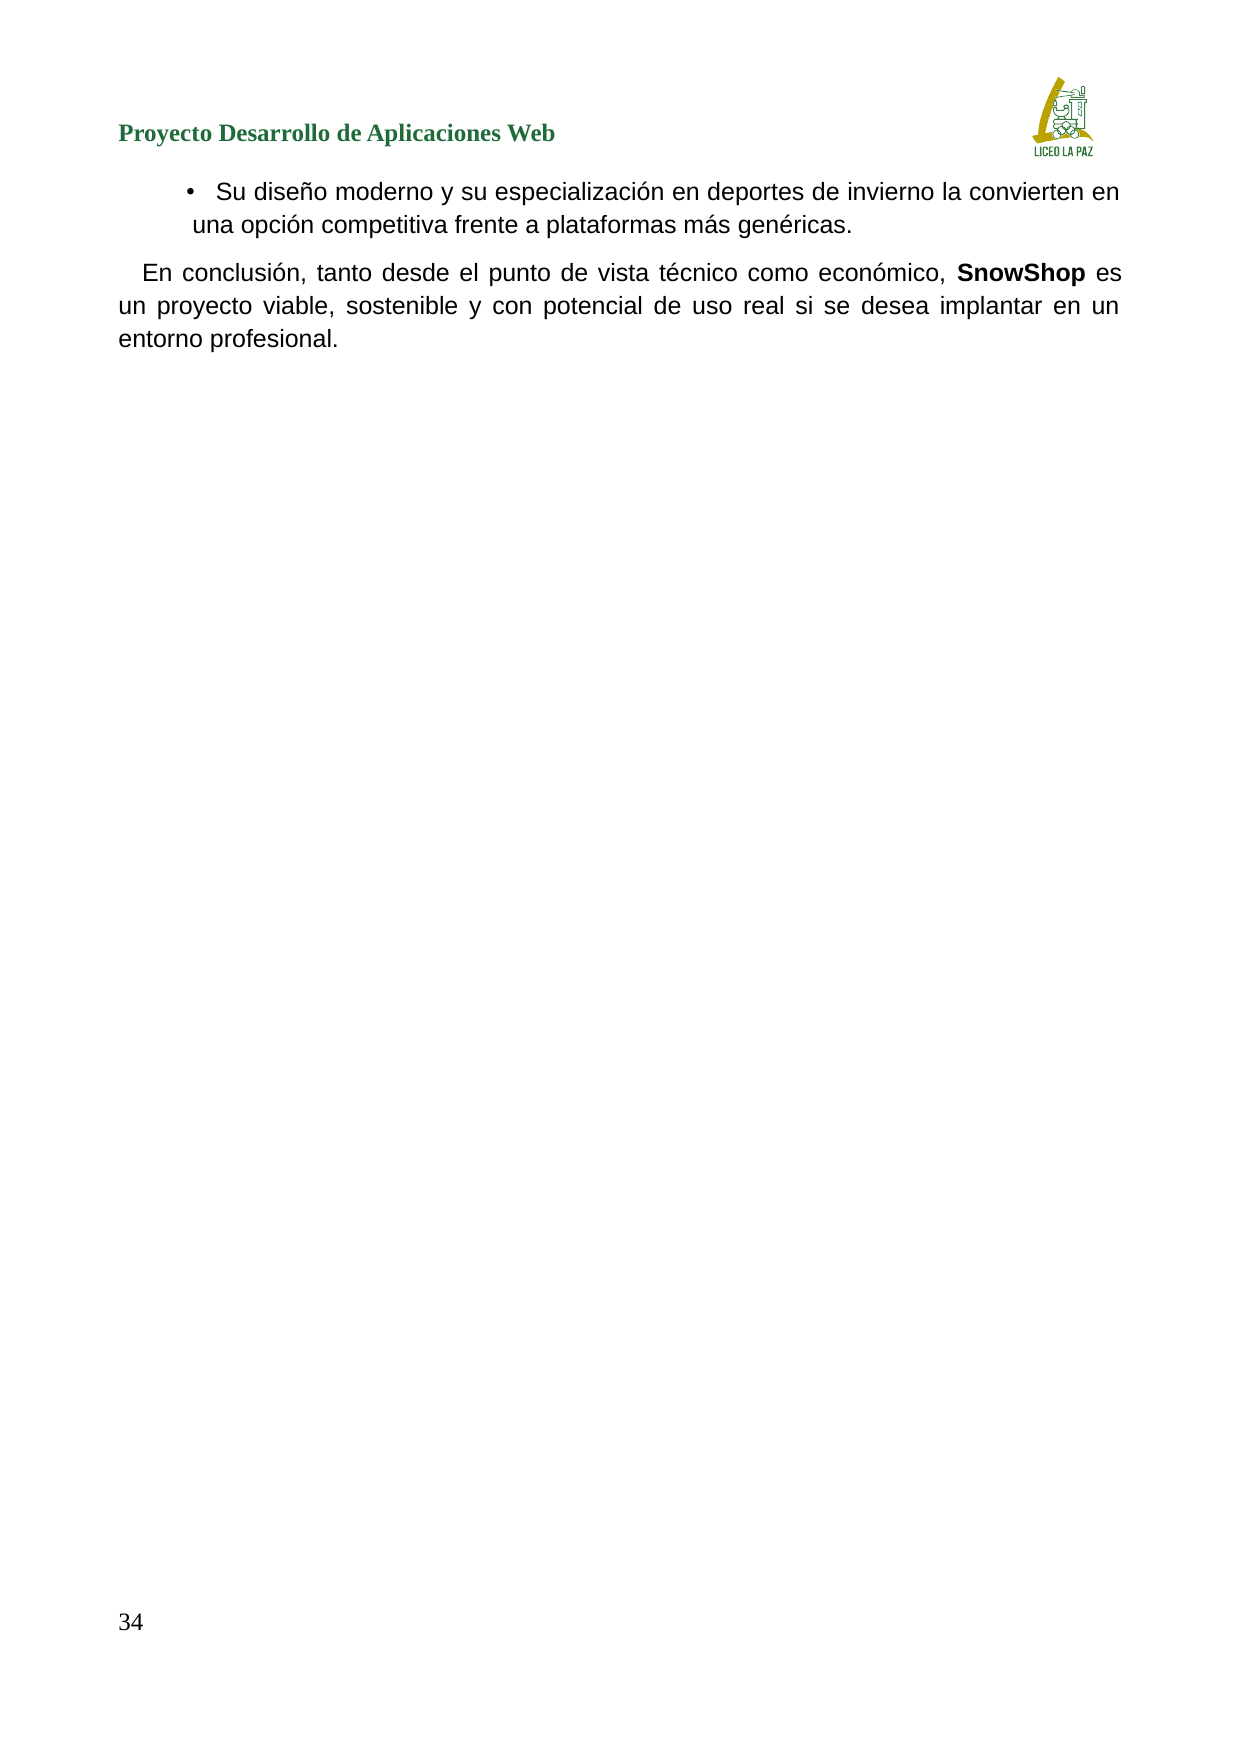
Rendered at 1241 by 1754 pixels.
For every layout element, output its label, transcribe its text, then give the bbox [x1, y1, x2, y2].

text En conclusión, tanto desde el punto de vista técnico como económico, SnowShop es un proyecto viable, sostenible y con potencial de uso real si se desea implantar en un entorno profesional. [118, 258, 1122, 353]
list Su diseño moderno y su especialización en deportes de invierno la convierten en una opción competitiva frente a plataformas más genéricas. [162, 177, 1122, 239]
picture [1025, 70, 1100, 165]
